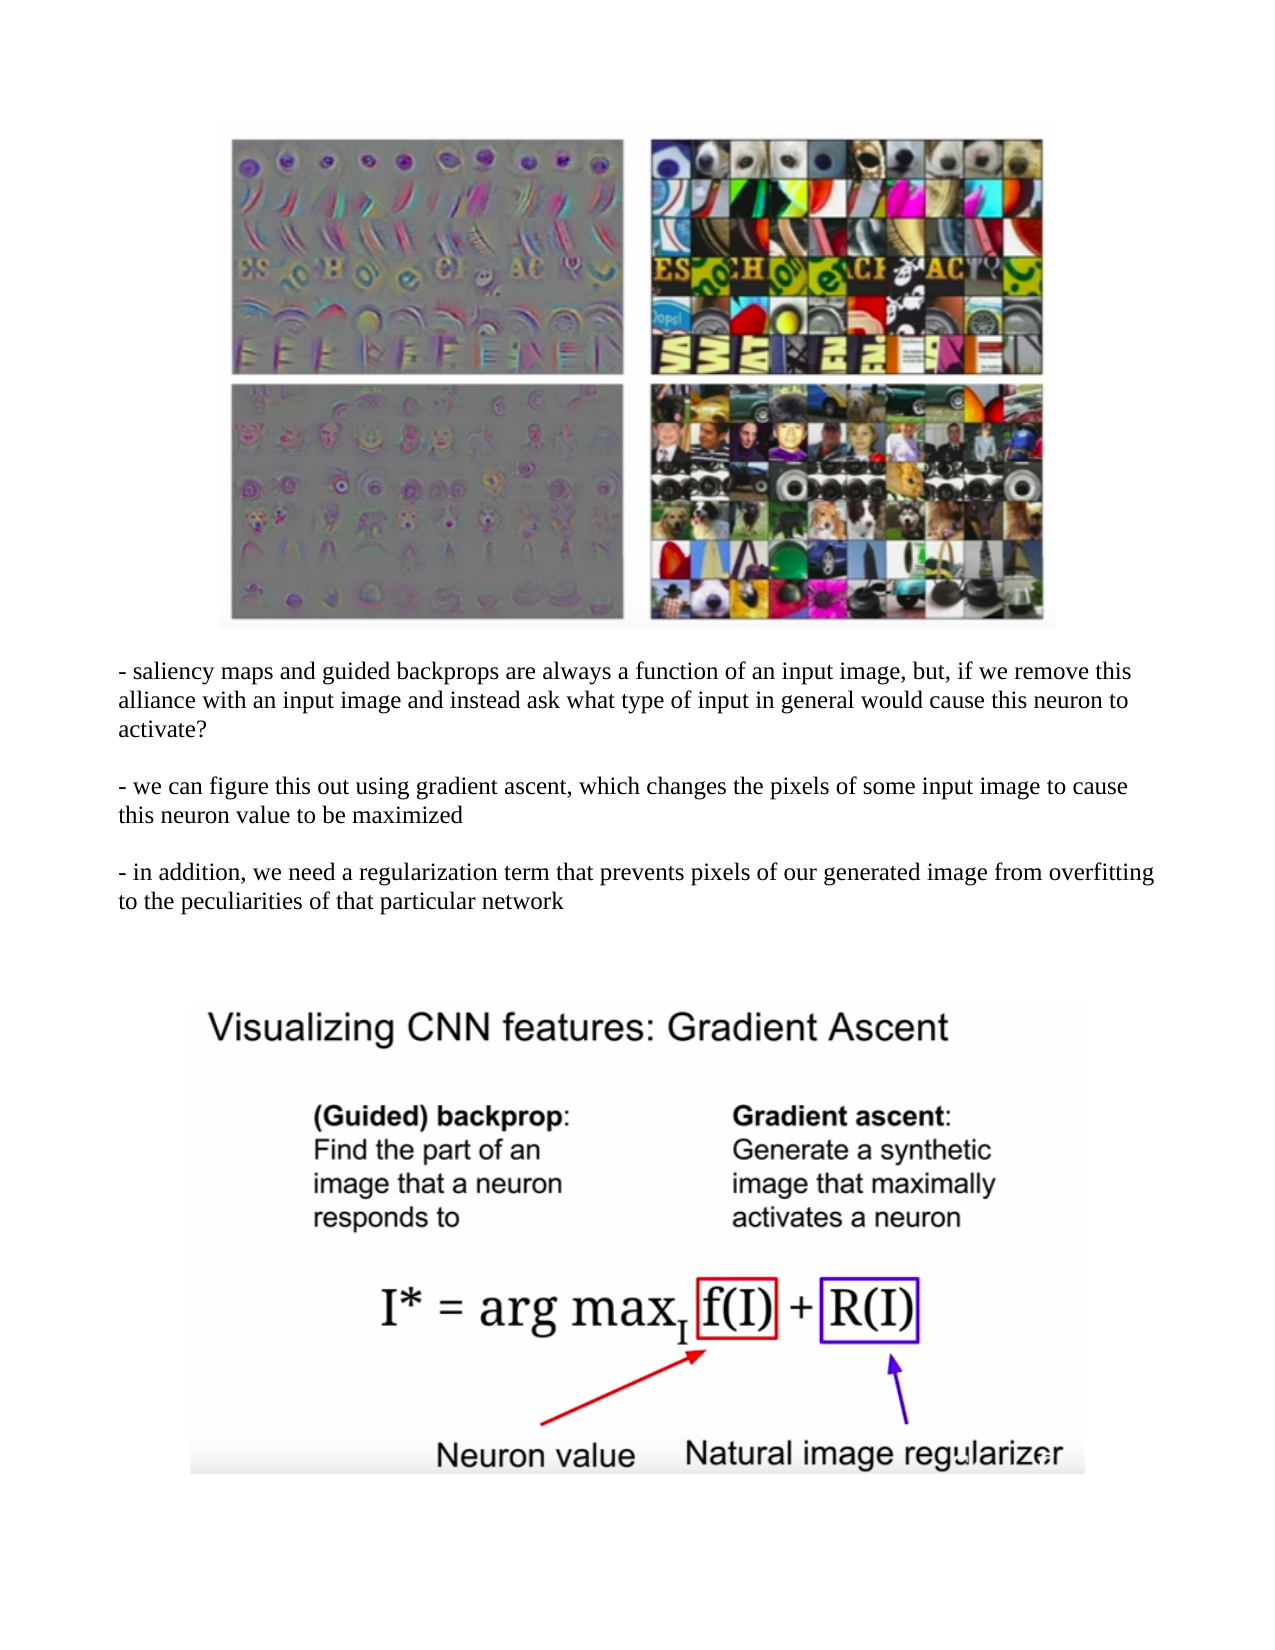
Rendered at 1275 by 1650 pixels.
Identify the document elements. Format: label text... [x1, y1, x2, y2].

picture [218, 118, 1057, 628]
text - saliency maps and guided backprops are always a function of an input image, but, if we remove this alliance with an input image and instead ask what type of input in general would cause this neuron to activate? [118, 656, 1157, 742]
text - we can figure this out using gradient ascent, which changes the pixels of some input image to cause this neuron value to be maximized [118, 771, 1157, 829]
text - in addition, we need a regularization term that prevents pixels of our generated image from overfitting to the peculiarities of that particular network [118, 857, 1157, 915]
picture [190, 1001, 1085, 1474]
